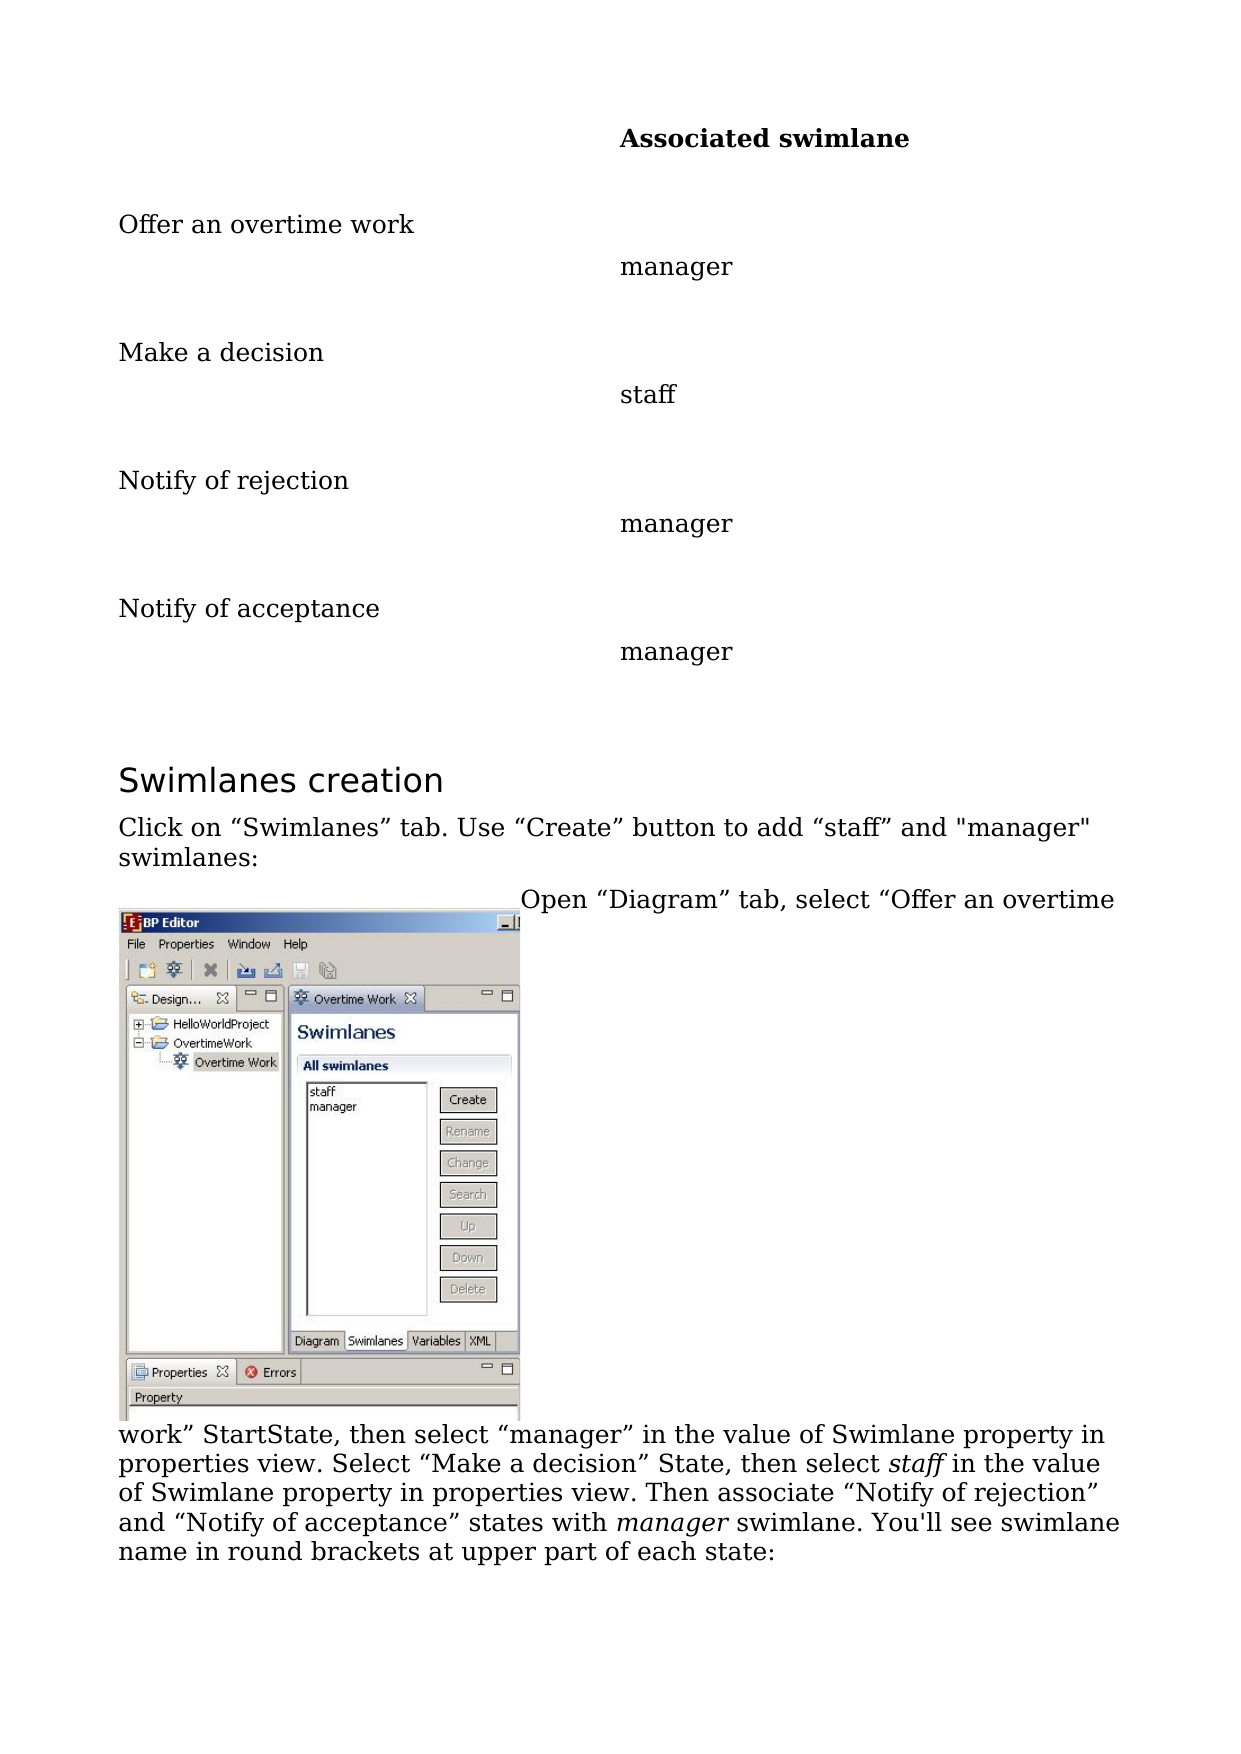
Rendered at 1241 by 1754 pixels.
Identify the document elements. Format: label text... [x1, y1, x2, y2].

text Click on “Swimlanes” tab. Use “Create” button to add “staff” and "manager" swimlanes: [118, 814, 1122, 872]
table_cell Offer an overtime work [118, 204, 620, 332]
subtitle Swimlanes creation [118, 761, 1122, 800]
table_header [118, 118, 620, 204]
table_cell Notify of acceptance [118, 588, 620, 716]
table_cell staff [620, 332, 1122, 460]
picture [118, 908, 521, 1421]
table_cell Notify of rejection [118, 460, 620, 588]
table_cell manager [620, 460, 1122, 588]
text Open “Diagram” tab, select “Offer an overtime work” StartState, then select “manager” in the value of Swimlane property in properties view. Select “Make a decision” State, then select staff in the value of Swimlane property in properties view. Then associate “Notify of rejection” and “Notify of acceptance” states with manager swimlane. You'll see swimlane name in round brackets at upper part of each state: [118, 886, 1122, 1566]
table_cell manager [620, 204, 1122, 332]
table_header Associated swimlane [620, 118, 1122, 204]
table_cell Make a decision [118, 332, 620, 460]
table_cell manager [620, 588, 1122, 716]
